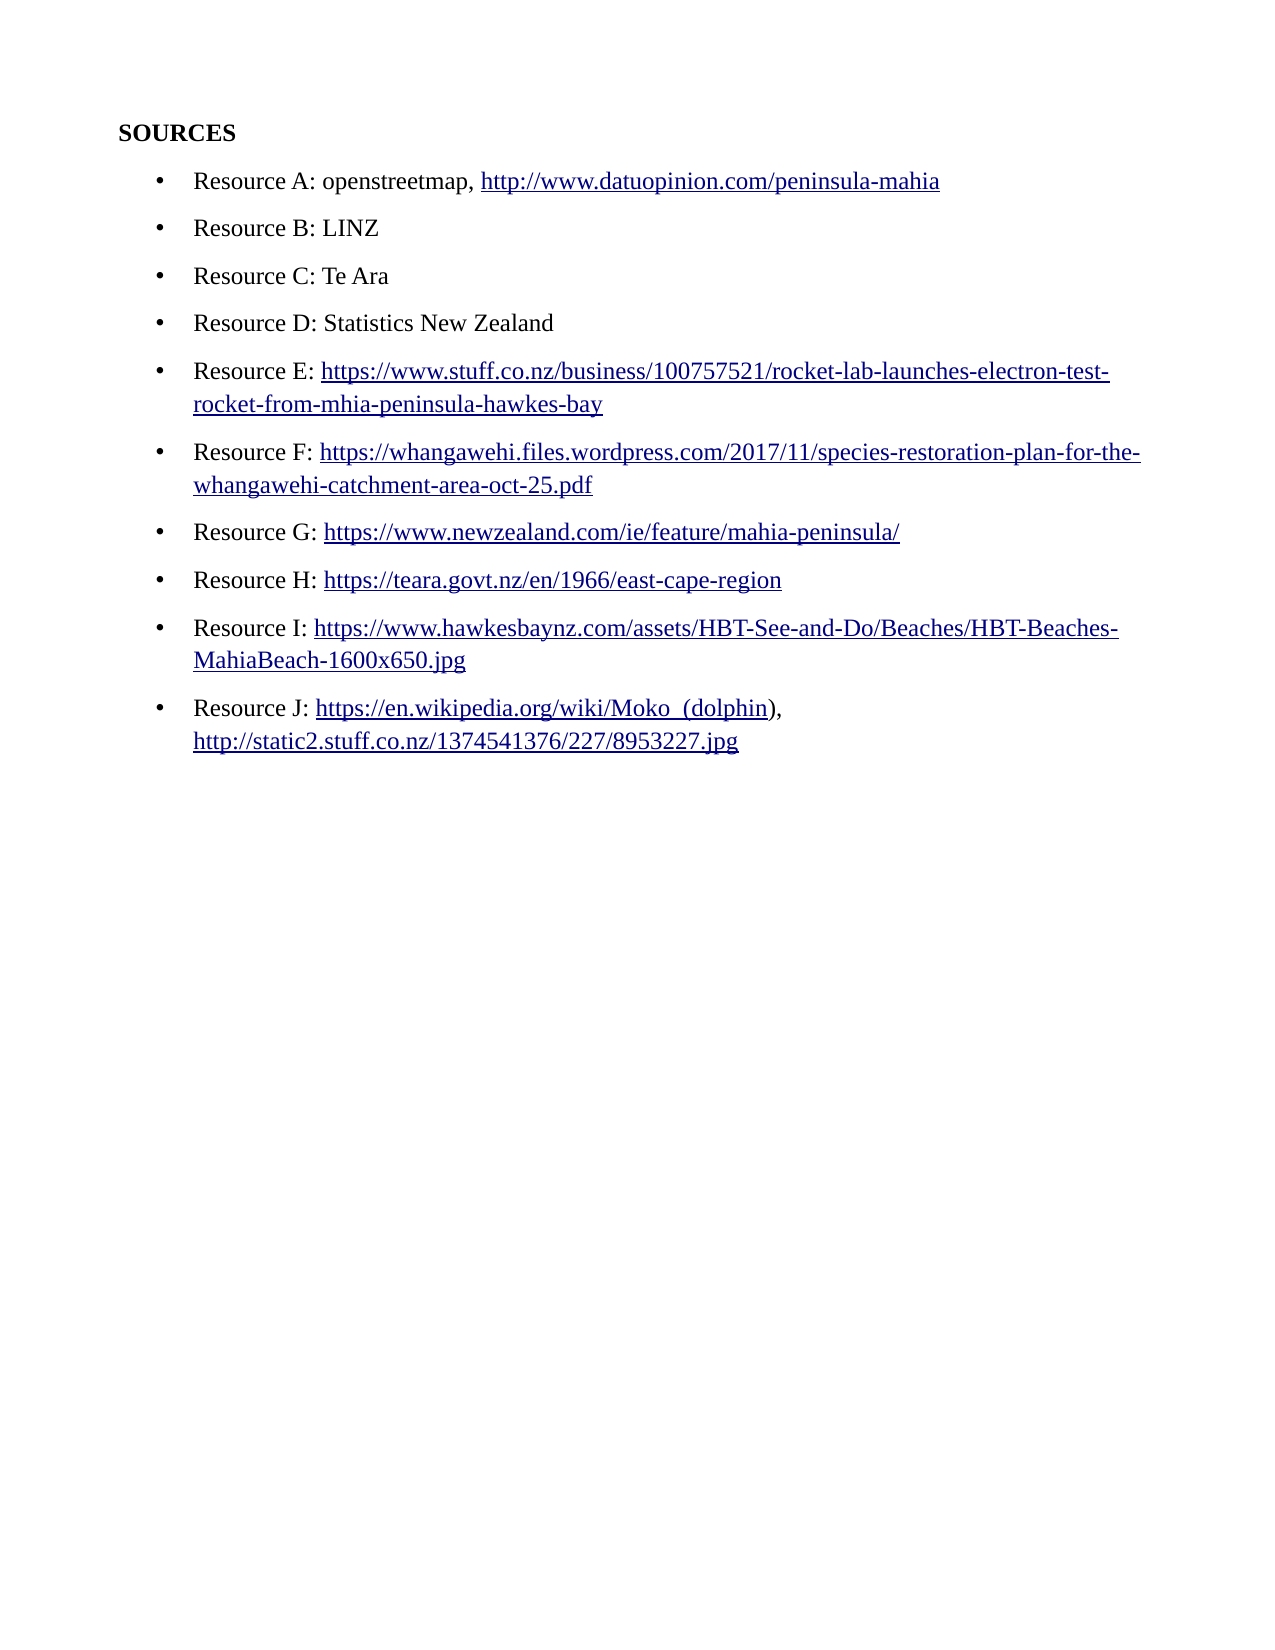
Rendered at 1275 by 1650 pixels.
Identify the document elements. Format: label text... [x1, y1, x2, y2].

list Resource D: Statistics New Zealand [156, 308, 1157, 337]
list Resource H: https://teara.govt.nz/en/1966/east-cape-region [156, 565, 1157, 594]
list Resource E: https://www.stuff.co.nz/business/100757521/rocket-lab-launches-electron-test-rocket-from-mhia-peninsula-hawkes-bay [156, 356, 1157, 418]
list Resource B: LINZ [156, 213, 1157, 242]
list Resource C: Te Ara [156, 261, 1157, 290]
list Resource I: https://www.hawkesbaynz.com/assets/HBT-See-and-Do/Beaches/HBT-Beaches-MahiaBeach-1600x650.jpg [156, 613, 1157, 674]
list Resource F: https://whangawehi.files.wordpress.com/2017/11/species-restoration-plan-for-the-whangawehi-catchment-area-oct-25.pdf [156, 437, 1157, 498]
list Resource J: https://en.wikipedia.org/wiki/Moko_(dolphin), http://static2.stuff.co.nz/1374541376/227/8953227.jpg [156, 693, 1157, 755]
list Resource A: openstreetmap, http://www.datuopinion.com/peninsula-mahia [156, 166, 1157, 194]
text SOURCES [118, 118, 1157, 147]
list Resource G: https://www.newzealand.com/ie/feature/mahia-peninsula/ [156, 517, 1157, 546]
